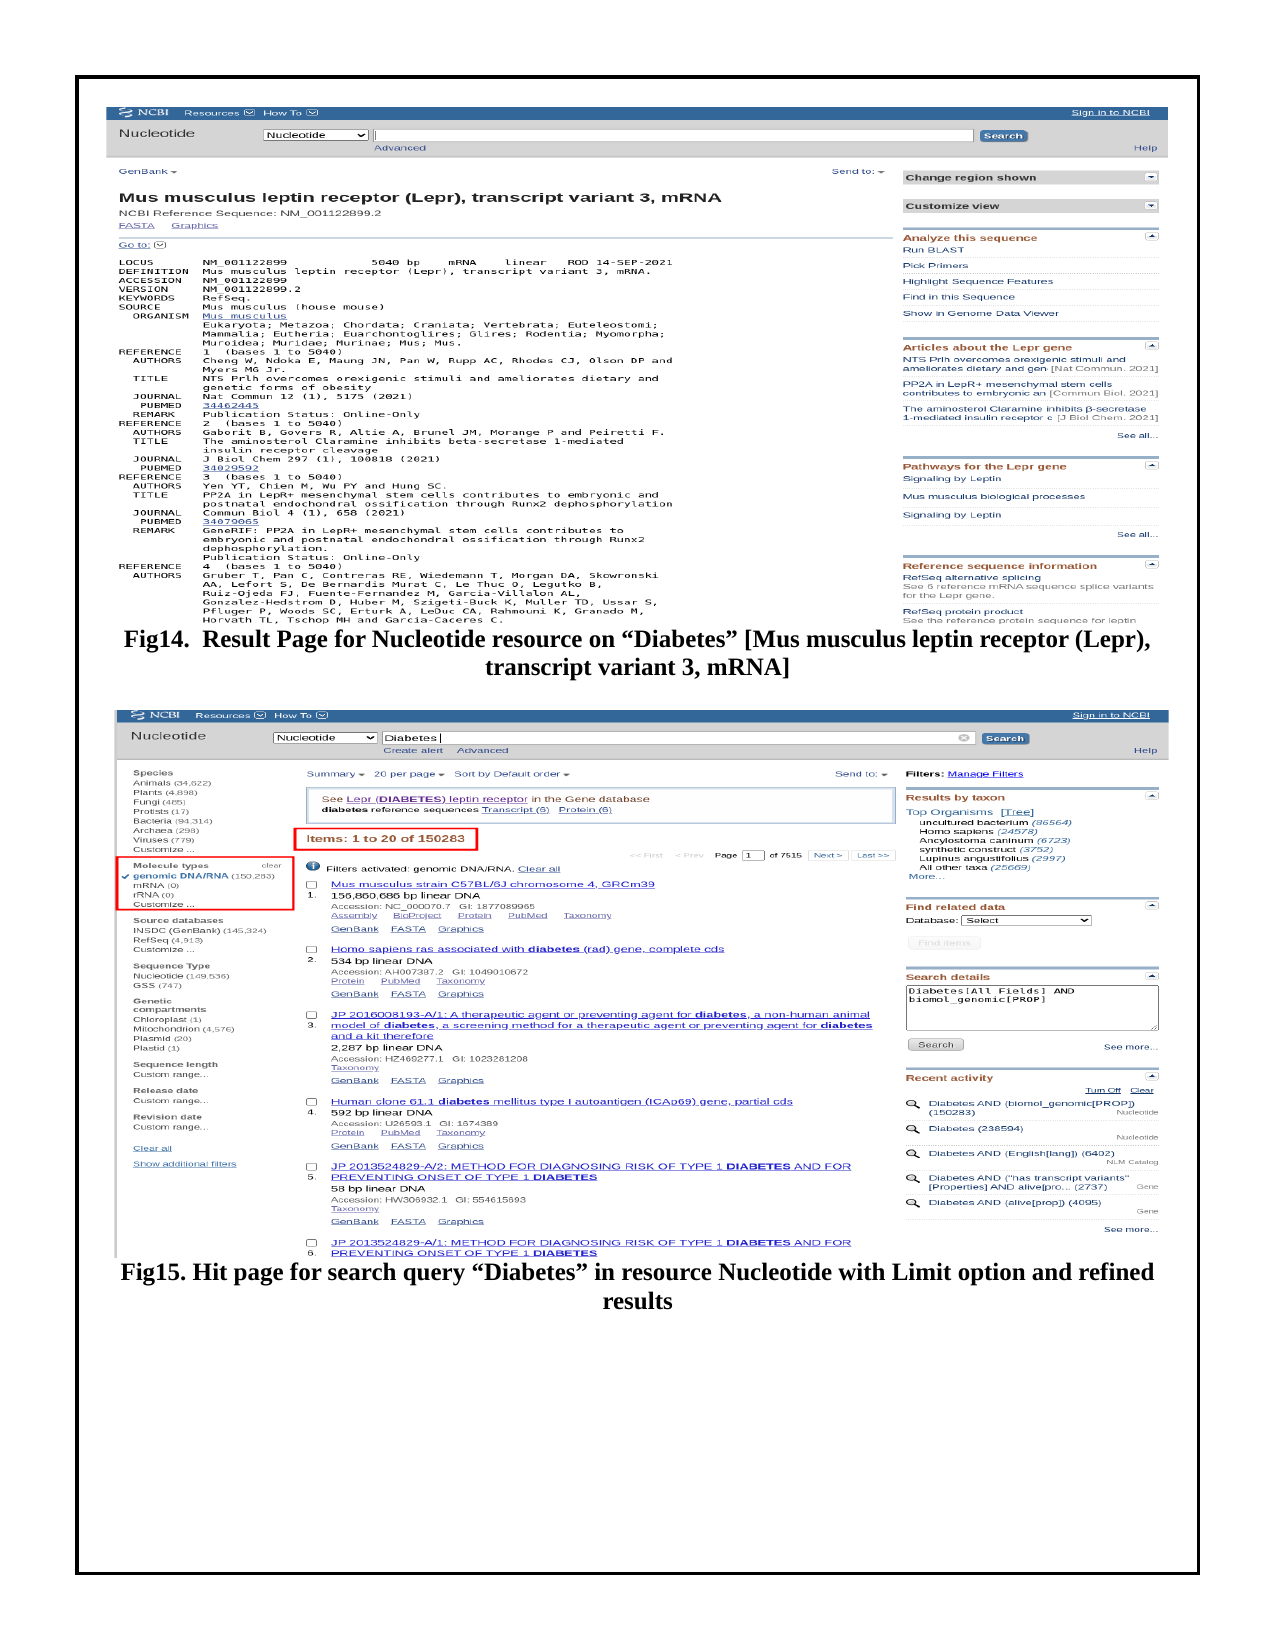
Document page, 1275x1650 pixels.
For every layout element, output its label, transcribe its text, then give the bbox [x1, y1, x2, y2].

text Fig15. Hit page for search query “Diabetes” in resource Nucleotide with Limit option and refined results [108, 710, 1167, 1315]
picture [114, 710, 1169, 1258]
text Fig14. Result Page for Nucleotide resource on “Diabetes” [Mus musculus leptin receptor (Lepr), transcript variant 3, mRNA] [108, 624, 1167, 681]
picture [106, 107, 1168, 624]
